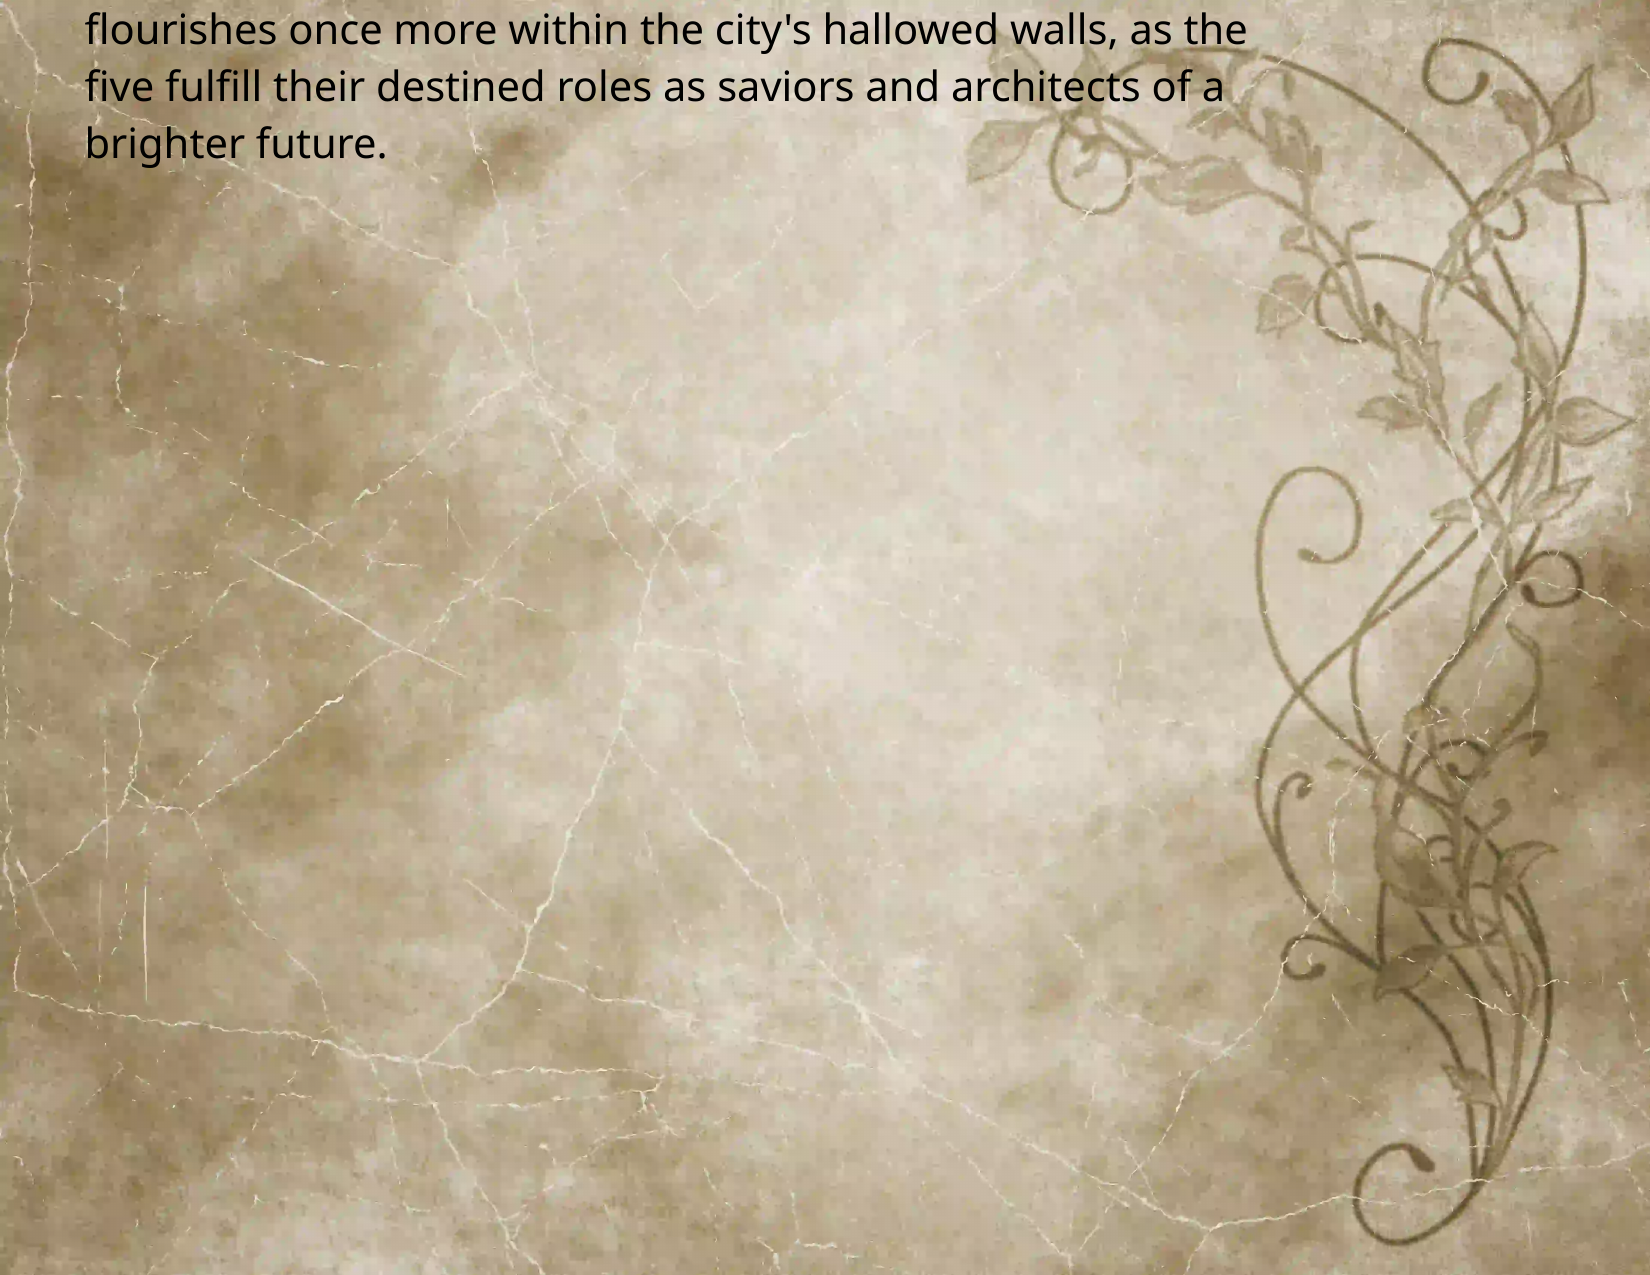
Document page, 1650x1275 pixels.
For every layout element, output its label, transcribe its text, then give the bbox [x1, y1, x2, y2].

picture [0, 0, 1650, 1275]
text flourishes once more within the city's hallowed walls, as the five fulfill their destined roles as saviors and architects of a brighter future. [84, 0, 1256, 170]
